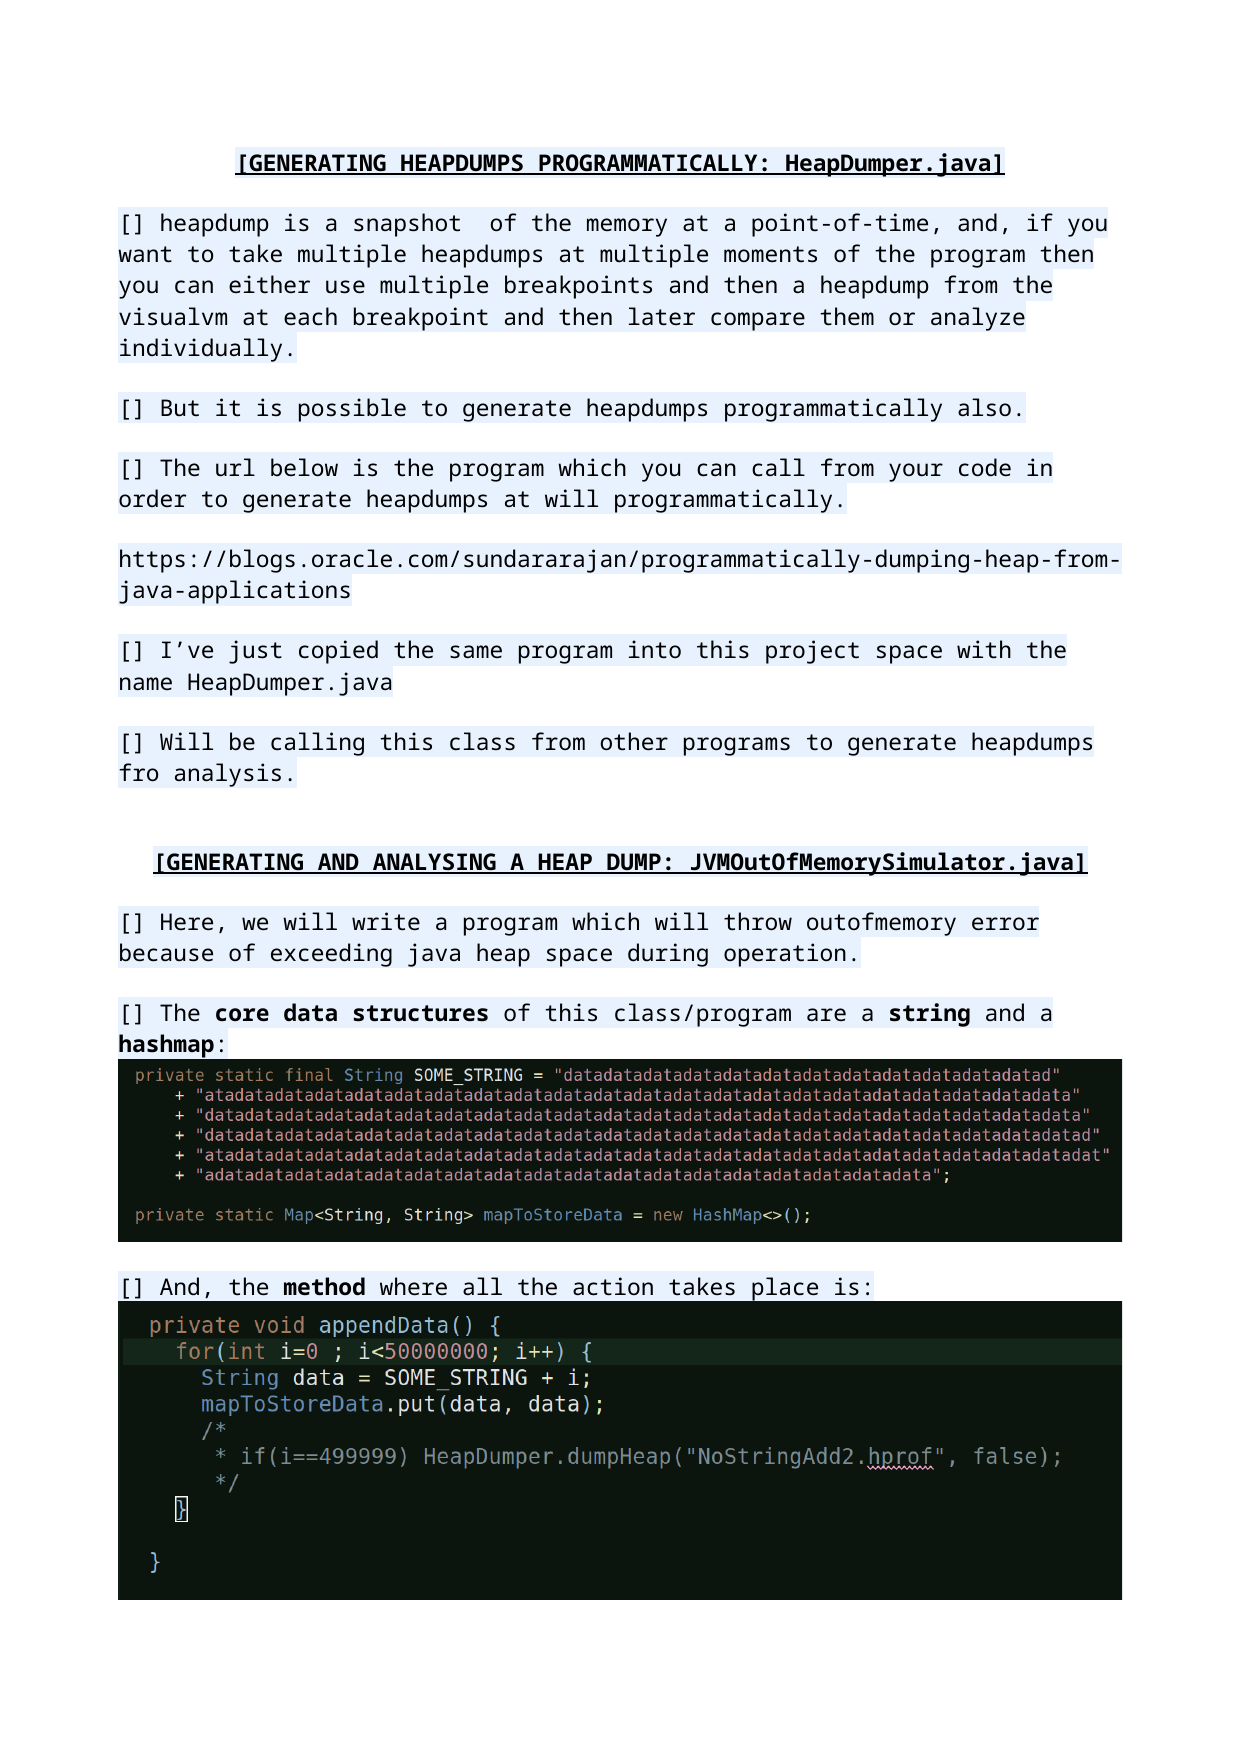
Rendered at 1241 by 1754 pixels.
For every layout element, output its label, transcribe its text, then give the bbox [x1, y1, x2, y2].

text [] Here, we will write a program which will throw outofmemory error because of exceeding java heap space during operation. [118, 906, 1122, 968]
text https://blogs.oracle.com/sundararajan/programmatically-dumping-heap-from-java-applications [118, 543, 1122, 606]
text [] heapdump is a snapshot of the memory at a point-of-time, and, if you want to take multiple heapdumps at multiple moments of the program then you can either use multiple breakpoints and then a heapdump from the visualvm at each breakpoint and then later compare them or analyze individually. [118, 207, 1122, 363]
text [] And, the method where all the action takes place is: [118, 1271, 1122, 1301]
text [GENERATING HEAPDUMPS PROGRAMMATICALLY: HeapDumper.java] [118, 147, 1122, 178]
text [GENERATING AND ANALYSING A HEAP DUMP: JVMOutOfMemorySimulator.java] [118, 846, 1122, 877]
picture [118, 1059, 1123, 1242]
text [] But it is possible to generate heapdumps programmatically also. [118, 392, 1122, 423]
text [] I’ve just copied the same program into this project space with the name HeapDumper.java [118, 634, 1122, 697]
text [] Will be calling this class from other programs to generate heapdumps fro analysis. [118, 726, 1122, 788]
picture [118, 1301, 1123, 1600]
text [] The core data structures of this class/program are a string and a hashmap: [118, 997, 1122, 1059]
text [] The url below is the program which you can call from your code in order to generate heapdumps at will programmatically. [118, 452, 1122, 514]
